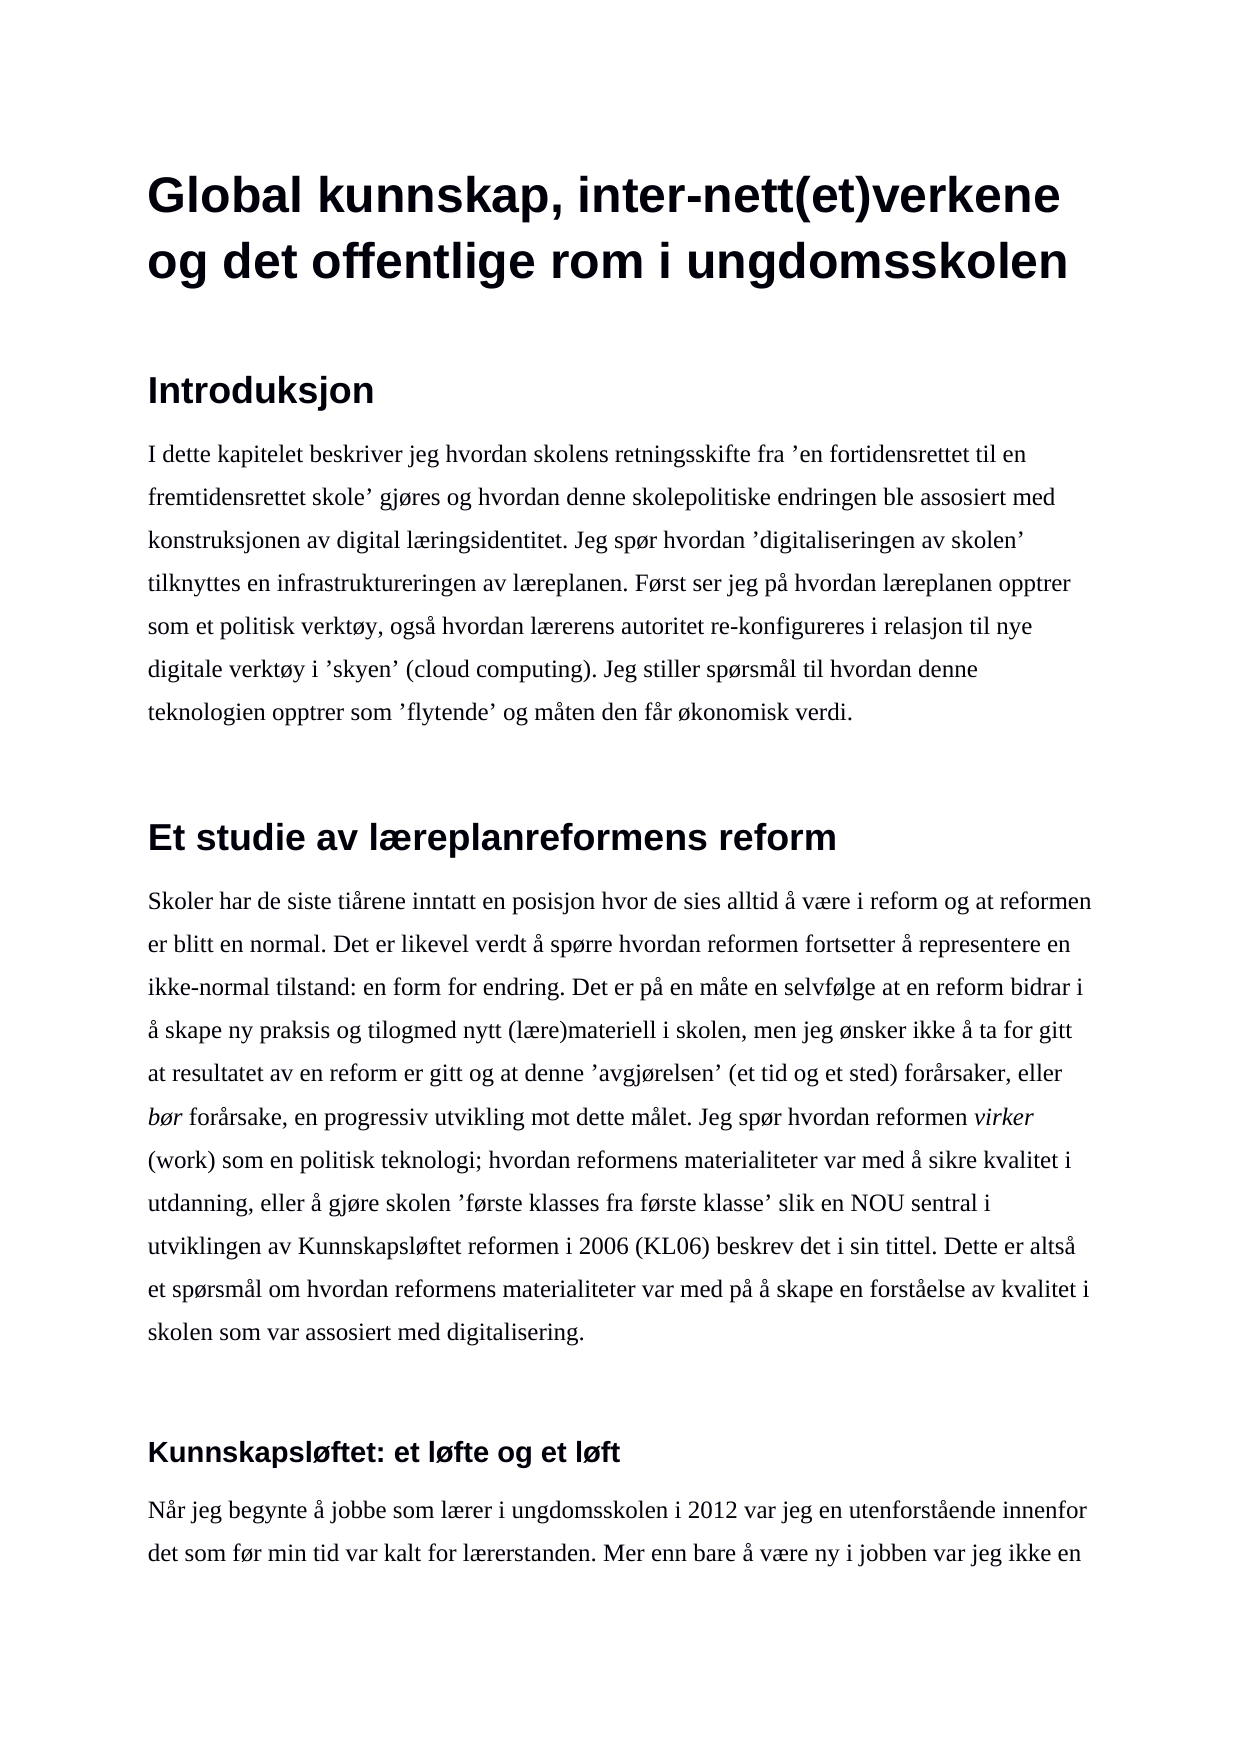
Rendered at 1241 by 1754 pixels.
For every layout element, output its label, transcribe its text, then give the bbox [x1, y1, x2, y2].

text Skoler har de siste tiårene inntatt en posisjon hvor de sies alltid å være i reform og at reformen er blitt en normal. Det er likevel verdt å spørre hvordan reformen fortsetter å representere en ikke-normal tilstand: en form for endring. Det er på en måte en selvfølge at en reform bidrar i å skape ny praksis og tilogmed nytt (lære)materiell i skolen, men jeg ønsker ikke å ta for gitt at resultatet av en reform er gitt og at denne ’avgjørelsen’ (et tid og et sted) forårsaker, eller bør forårsake, en progressiv utvikling mot dette målet. Jeg spør hvordan reformen virker (work) som en politisk teknologi; hvordan reformens materialiteter var med å sikre kvalitet i utdanning, eller å gjøre skolen ’første klasses fra første klasse’ slik en NOU sentral i utviklingen av Kunnskapsløftet reformen i 2006 (KL06) beskrev det i sin tittel. Dette er altså et spørsmål om hvordan reformens materialiteter var med på å skape en forståelse av kvalitet i skolen som var assosiert med digitalisering. [148, 886, 1092, 1346]
subtitle Et studie av læreplanreformens reform [148, 816, 1092, 859]
text I dette kapitelet beskriver jeg hvordan skolens retningsskifte fra ’en fortidensrettet til en fremtidensrettet skole’ gjøres og hvordan denne skolepolitiske endringen ble assosiert med konstruksjonen av digital læringsidentitet. Jeg spør hvordan ’digitaliseringen av skolen’ tilknyttes en infrastruktureringen av læreplanen. Først ser jeg på hvordan læreplanen opptrer som et politisk verktøy, også hvordan lærerens autoritet re-konfigureres i relasjon til nye digitale verktøy i ’skyen’ (cloud computing). Jeg stiller spørsmål til hvordan denne teknologien opptrer som ’flytende’ og måten den får økonomisk verdi. [148, 439, 1092, 726]
text Når jeg begynte å jobbe som lærer i ungdomsskolen i 2012 var jeg en utenforstående innenfor det som før min tid var kalt for lærerstanden. Mer enn bare å være ny i jobben var jeg ikke en [148, 1495, 1092, 1567]
subtitle Global kunnskap, inter-nett(et)verkene og det offentlige rom i ungdomsskolen [148, 165, 1092, 289]
subtitle Kunnskapsløftet: et løfte og et løft [148, 1435, 1092, 1469]
subtitle Introduksjon [148, 368, 1092, 411]
